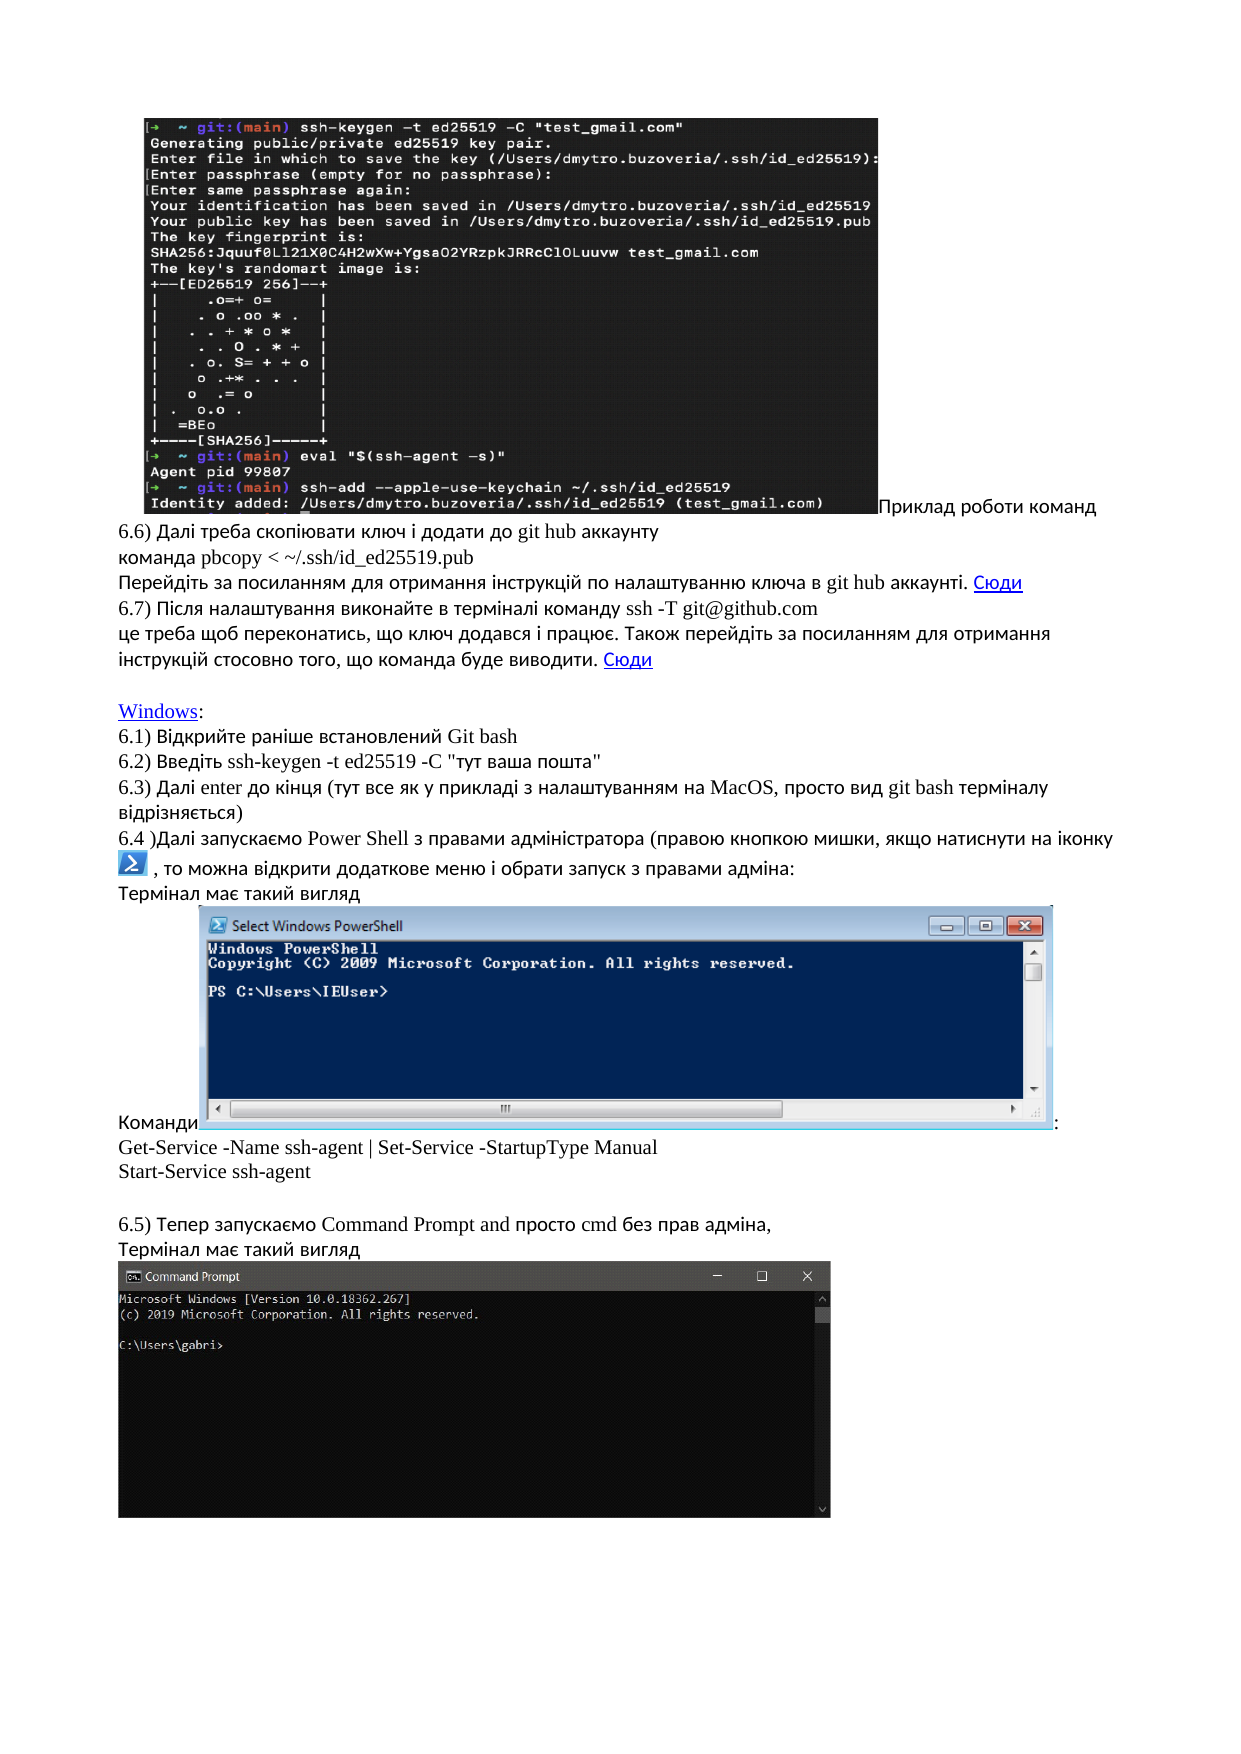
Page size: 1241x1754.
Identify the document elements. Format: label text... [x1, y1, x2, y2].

text Get-Service -Name ssh-agent | Set-Service -StartupType Manual [118, 1134, 1122, 1159]
text 6.7) Після налаштування виконайте в терміналі команду ssh -T git@github.com [118, 595, 1122, 620]
text 6.5) Тепер запускаємо Command Prompt and просто cmd без прав адміна, Термінал має такий вигляд [118, 1211, 1122, 1518]
text Перейдіть за посиланням для отримання інструкцій по налаштуванню ключа в git hub аккаунті. Сюди [118, 569, 1122, 595]
text це треба щоб переконатись, що ключ додався і працює. Також перейдіть за посиланням для отримання інструкцій стосовно того, що команда буде виводити. Сюди [118, 620, 1122, 671]
text Приклад роботи команд [118, 118, 1122, 519]
text 6.3) Далі enter до кінця (тут все як у прикладі з налаштуванням на MacOS, просто вид git bash терміналу відрізняється) [118, 774, 1122, 825]
text Термінал має такий вигляд [118, 881, 1122, 906]
text Windows: [118, 699, 1122, 723]
text 6.6) Далі треба скопіювати ключ і додати до git hub аккаунту команда pbcopy < ~/.ssh/id_ed25519.pub [118, 519, 1122, 569]
text 6.1) Відкрийте раніше встановлений Git bash [118, 723, 1122, 749]
text Команди: [118, 906, 1122, 1134]
text 6.4 )Далі запускаємо Power Shell з правами адміністратора (правою кнопкою мишки, якщо натиснути на іконку , то можна відкрити додаткове меню і обрати запуск з правами адміна: [118, 825, 1122, 881]
text Start-Service ssh-agent [118, 1159, 1122, 1183]
text 6.2) Введіть ssh-keygen -t ed25519 -C "тут ваша пошта" [118, 749, 1122, 774]
